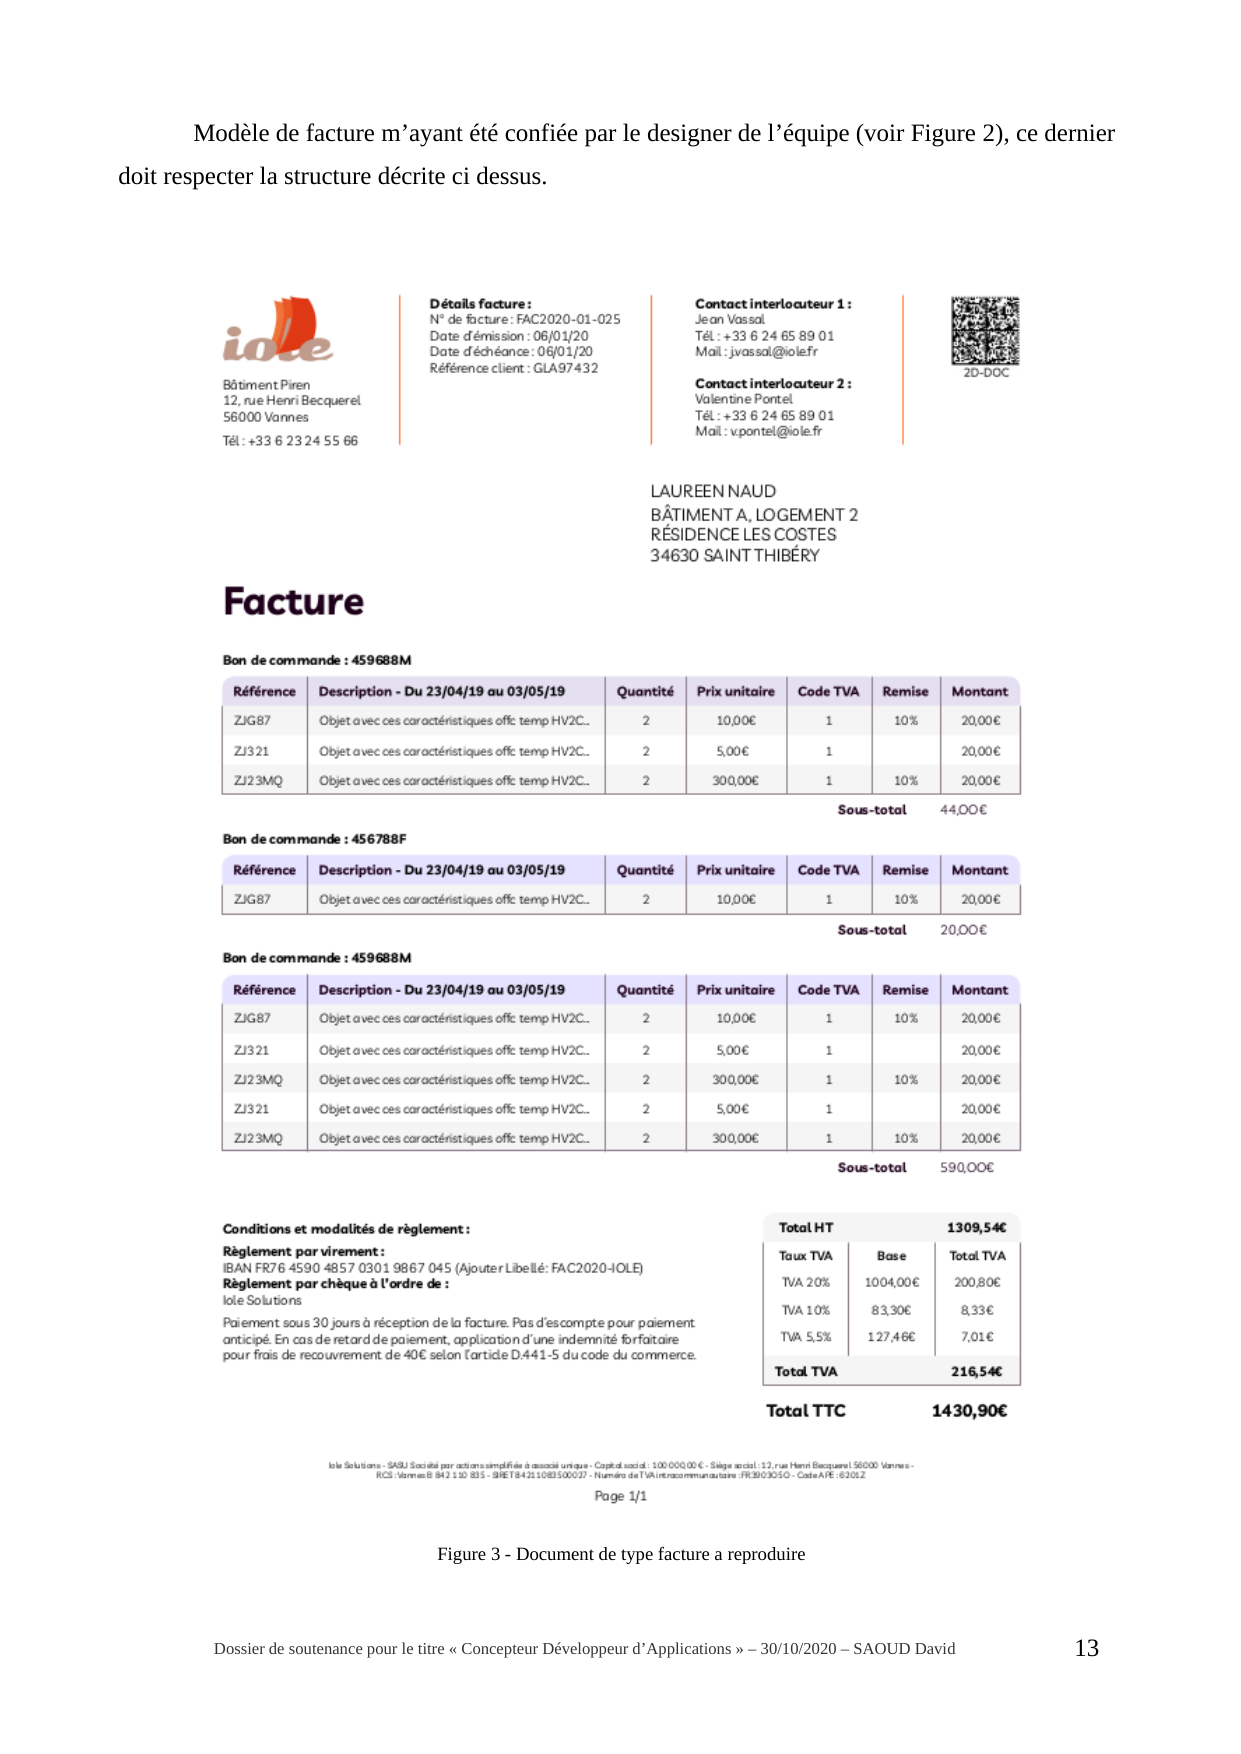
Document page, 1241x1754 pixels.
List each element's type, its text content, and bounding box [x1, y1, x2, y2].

text Figure 3 - Document de type facture a reproduire [157, 1544, 1086, 1565]
text [157, 1565, 1086, 1589]
text [157, 217, 1086, 229]
text Modèle de facture m’ayant été confiée par le designer de l’équipe (voir Figure 2), ce dernier doit respecter la structure décrite ci dessus. [118, 118, 1122, 190]
picture [156, 229, 1087, 1544]
